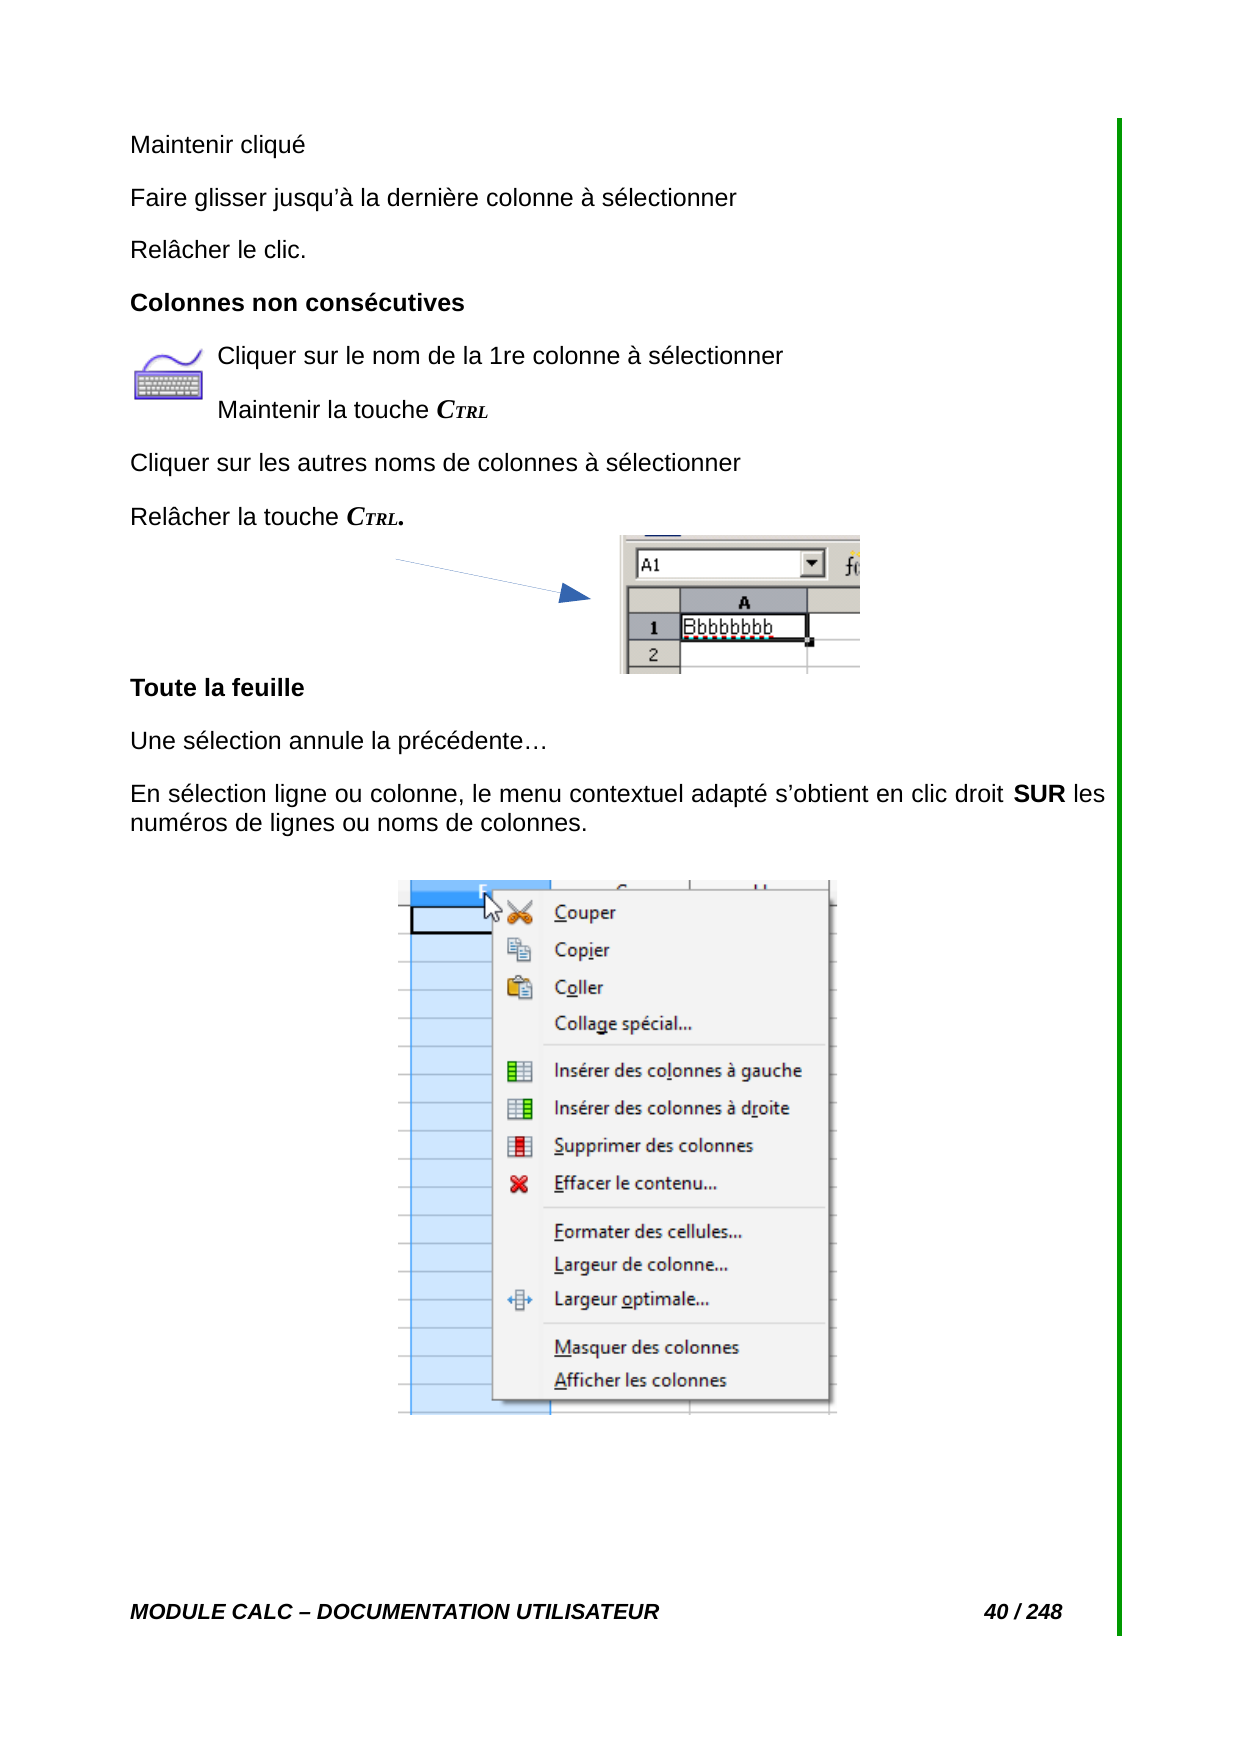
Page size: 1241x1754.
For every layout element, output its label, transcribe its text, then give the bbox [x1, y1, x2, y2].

text En sélection ligne ou colonne, le menu contextuel adapté s’obtient en clic droit SUR les numéros de lignes ou noms de colonnes. [130, 778, 1105, 837]
text Relâcher la touche Ctrl. [130, 501, 1105, 532]
picture [398, 880, 838, 1415]
text Une sélection annule la précédente… [130, 726, 1105, 755]
text Maintenir la touche Ctrl [130, 393, 1105, 424]
text Faire glisser jusqu’à la dernière colonne à sélectionner [130, 183, 1105, 212]
text Toute la feuille [130, 556, 1105, 702]
text Cliquer sur le nom de la 1re colonne à sélectionner [206, 341, 1105, 370]
picture [585, 535, 860, 674]
text Maintenir cliqué [130, 130, 1105, 159]
picture [130, 338, 206, 414]
text Colonnes non consécutives [130, 288, 1105, 317]
text Cliquer sur les autres noms de colonnes à sélectionner [130, 448, 1105, 477]
text Relâcher le clic. [130, 235, 1105, 264]
